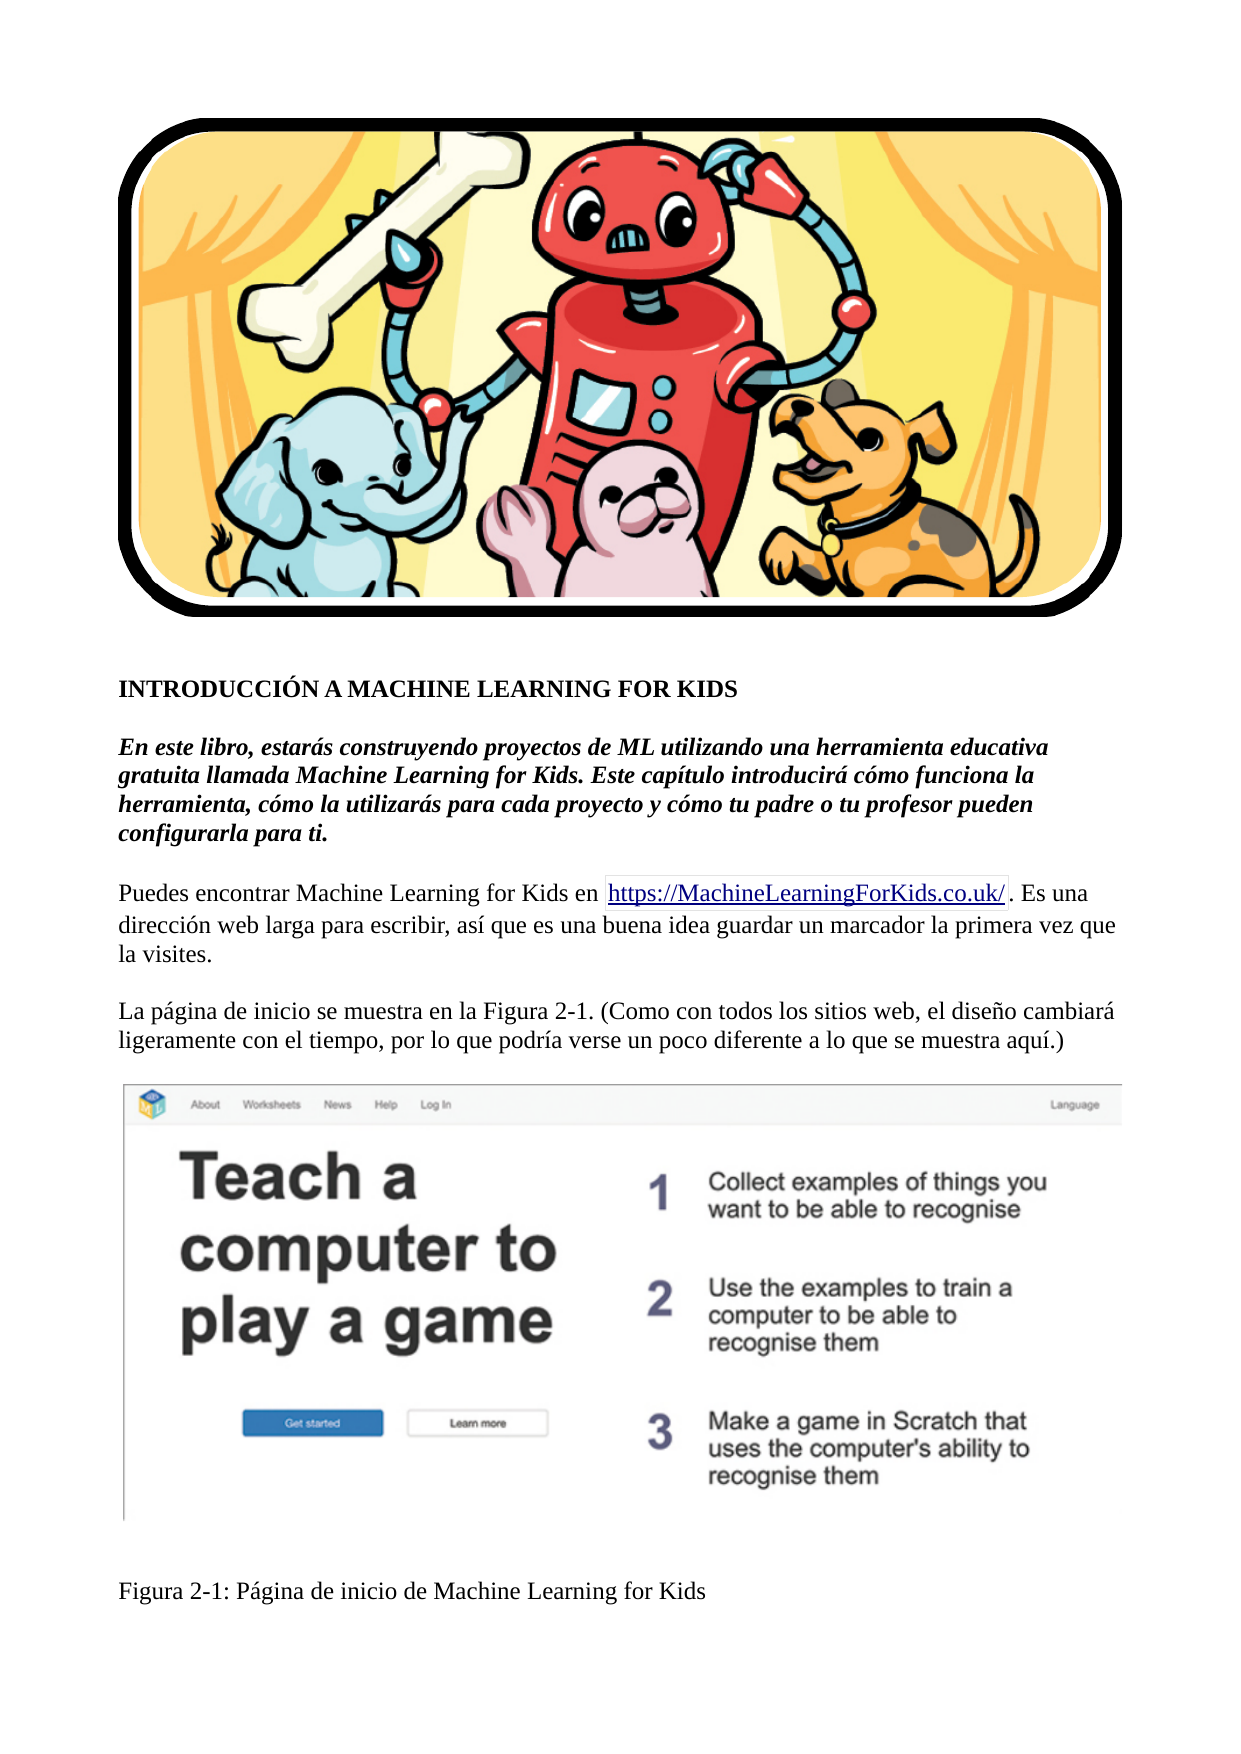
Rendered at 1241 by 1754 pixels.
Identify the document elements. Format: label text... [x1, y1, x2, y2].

text Puedes encontrar Machine Learning for Kids en https://MachineLearningForKids.co.uk/. Es una dirección web larga para escribir, así que es una buena idea guardar un marcador la primera vez que la visites. [118, 875, 1122, 968]
picture [118, 118, 1123, 617]
text En este libro, estarás construyendo proyectos de ML utilizando una herramienta educativa gratuita llamada Machine Learning for Kids. Este capítulo introducirá cómo funciona la herramienta, cómo la utilizarás para cada proyecto y cómo tu padre o tu profesor pueden configurarla para ti. [118, 732, 1122, 847]
text Figura 2-1: Página de inicio de Machine Learning for Kids [118, 1576, 1122, 1605]
text INTRODUCCIÓN A MACHINE LEARNING FOR KIDS [118, 674, 1122, 703]
text La página de inicio se muestra en la Figura 2-1. (Como con todos los sitios web, el diseño cambiará ligeramente con el tiempo, por lo que podría verse un poco diferente a lo que se muestra aquí.) [118, 996, 1122, 1054]
picture [118, 1082, 1123, 1548]
